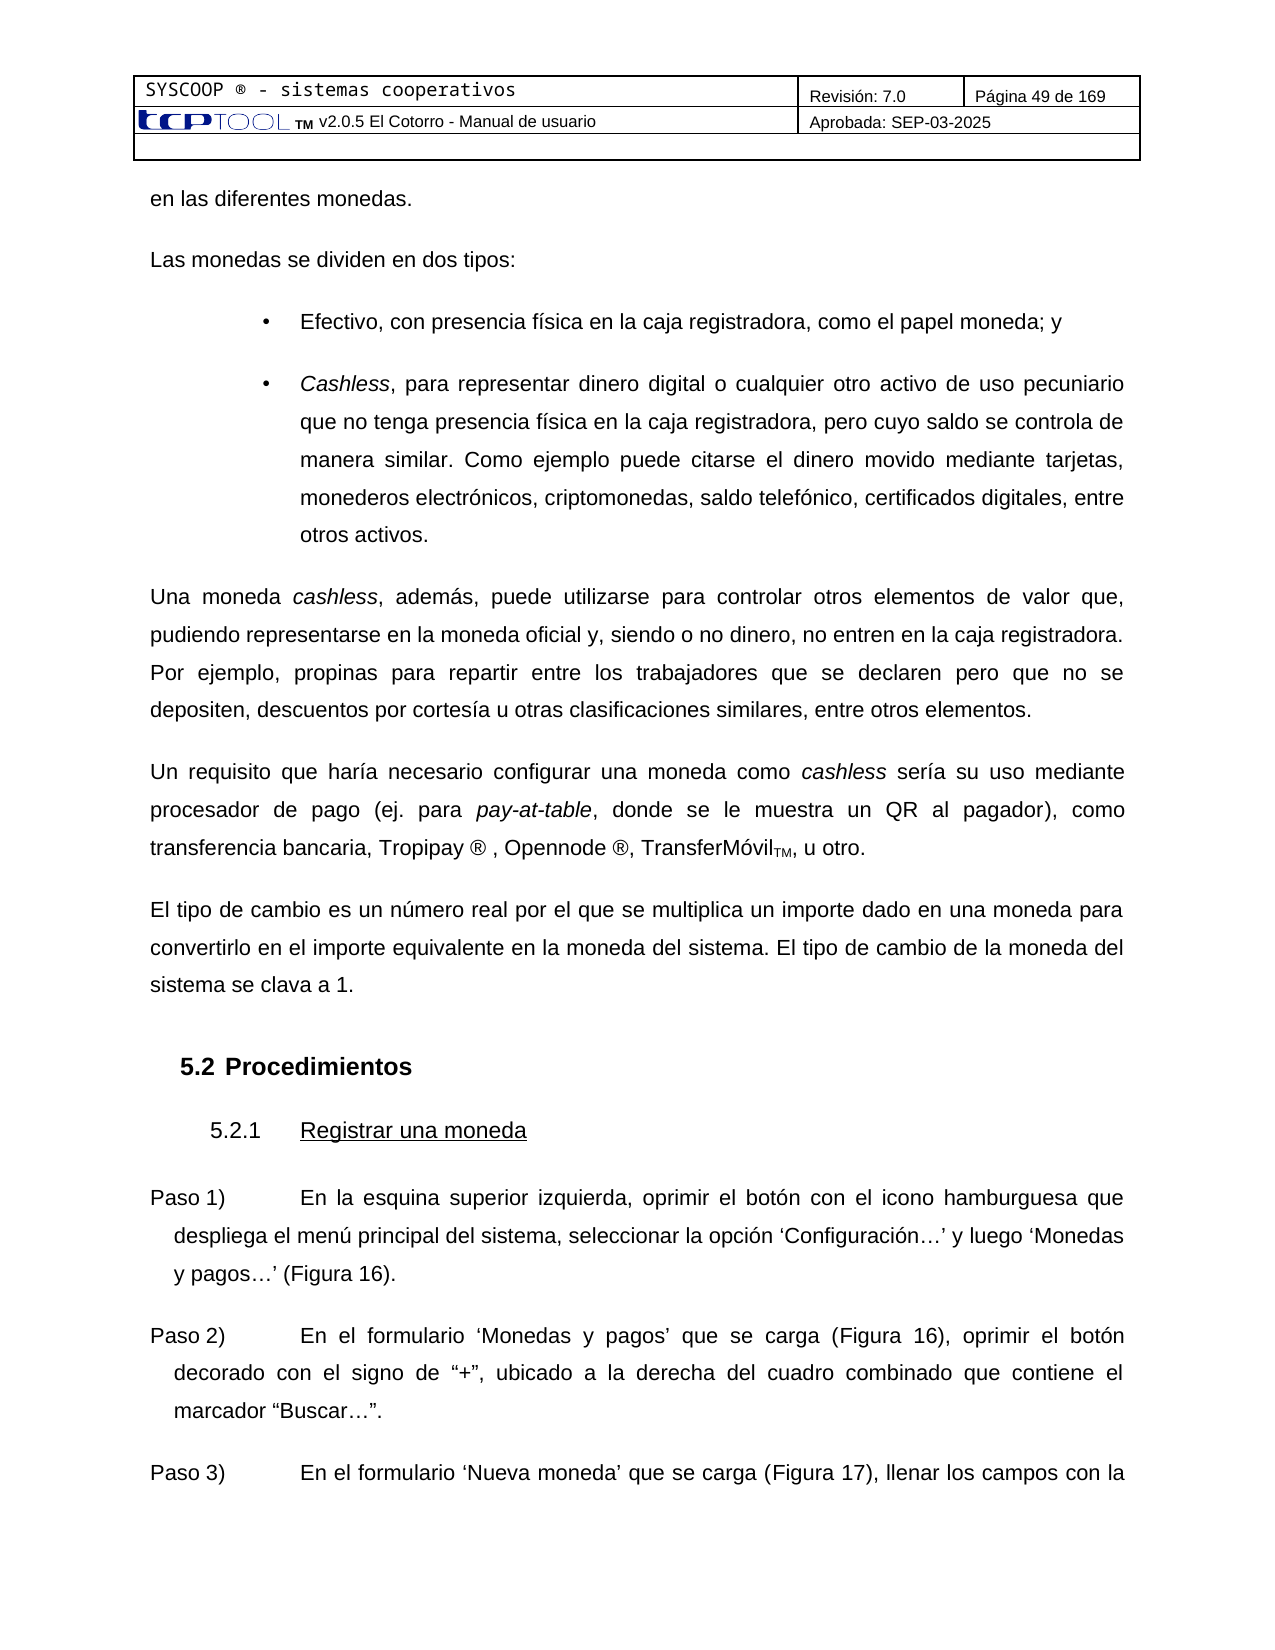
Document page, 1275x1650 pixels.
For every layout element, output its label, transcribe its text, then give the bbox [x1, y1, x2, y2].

text Una moneda cashless, además, puede utilizarse para controlar otros elementos de valor que, pudiendo representarse en la moneda oficial y, siendo o no dinero, no entren en la caja registradora. Por ejemplo, propinas para repartir entre los trabajadores que se declaren pero que no se depositen, descuentos por cortesía u otras clasificaciones similares, entre otros elementos. [150, 584, 1125, 723]
list Cashless, para representar dinero digital o cualquier otro activo de uso pecuniario que no tenga presencia física en la caja registradora, pero cuyo saldo se controla de manera similar. Como ejemplo puede citarse el dinero movido mediante tarjetas, monederos electrónicos, criptomonedas, saldo telefónico, certificados digitales, entre otros activos. [262, 371, 1125, 547]
list Efectivo, con presencia física en la caja registradora, como el papel moneda; y [262, 309, 1125, 334]
text El tipo de cambio es un número real por el que se multiplica un importe dado en una moneda para convertirlo en el importe equivalente en la moneda del sistema. El tipo de cambio de la moneda del sistema se clava a 1. [150, 897, 1125, 997]
list En el formulario ‘Nueva moneda’ que se carga (Figura 17), llenar los campos con la [150, 1460, 1125, 1485]
text en las diferentes monedas. [150, 186, 1125, 211]
text Un requisito que haría necesario configurar una moneda como cashless sería su uso mediante procesador de pago (ej. para pay-at-table, donde se le muestra un QR al pagador), como transferencia bancaria, Tropipay ® , Opennode ®, TransferMóvilTM, u otro. [150, 759, 1125, 860]
list En el formulario ‘Monedas y pagos’ que se carga (Figura 16), oprimir el botón decorado con el signo de “+”, ubicado a la derecha del cuadro combinado que contiene el marcador “Buscar…”. [150, 1322, 1125, 1423]
text Las monedas se dividen en dos tipos: [150, 247, 1125, 273]
picture [138, 110, 290, 130]
subtitle Registrar una moneda [210, 1117, 1125, 1143]
subtitle Procedimientos [180, 1052, 1125, 1081]
list En la esquina superior izquierda, oprimir el botón con el icono hamburguesa que despliega el menú principal del sistema, seleccionar la opción ‘Configuración…’ y luego ‘Monedas y pagos…’ (Figura 16). [150, 1185, 1125, 1286]
